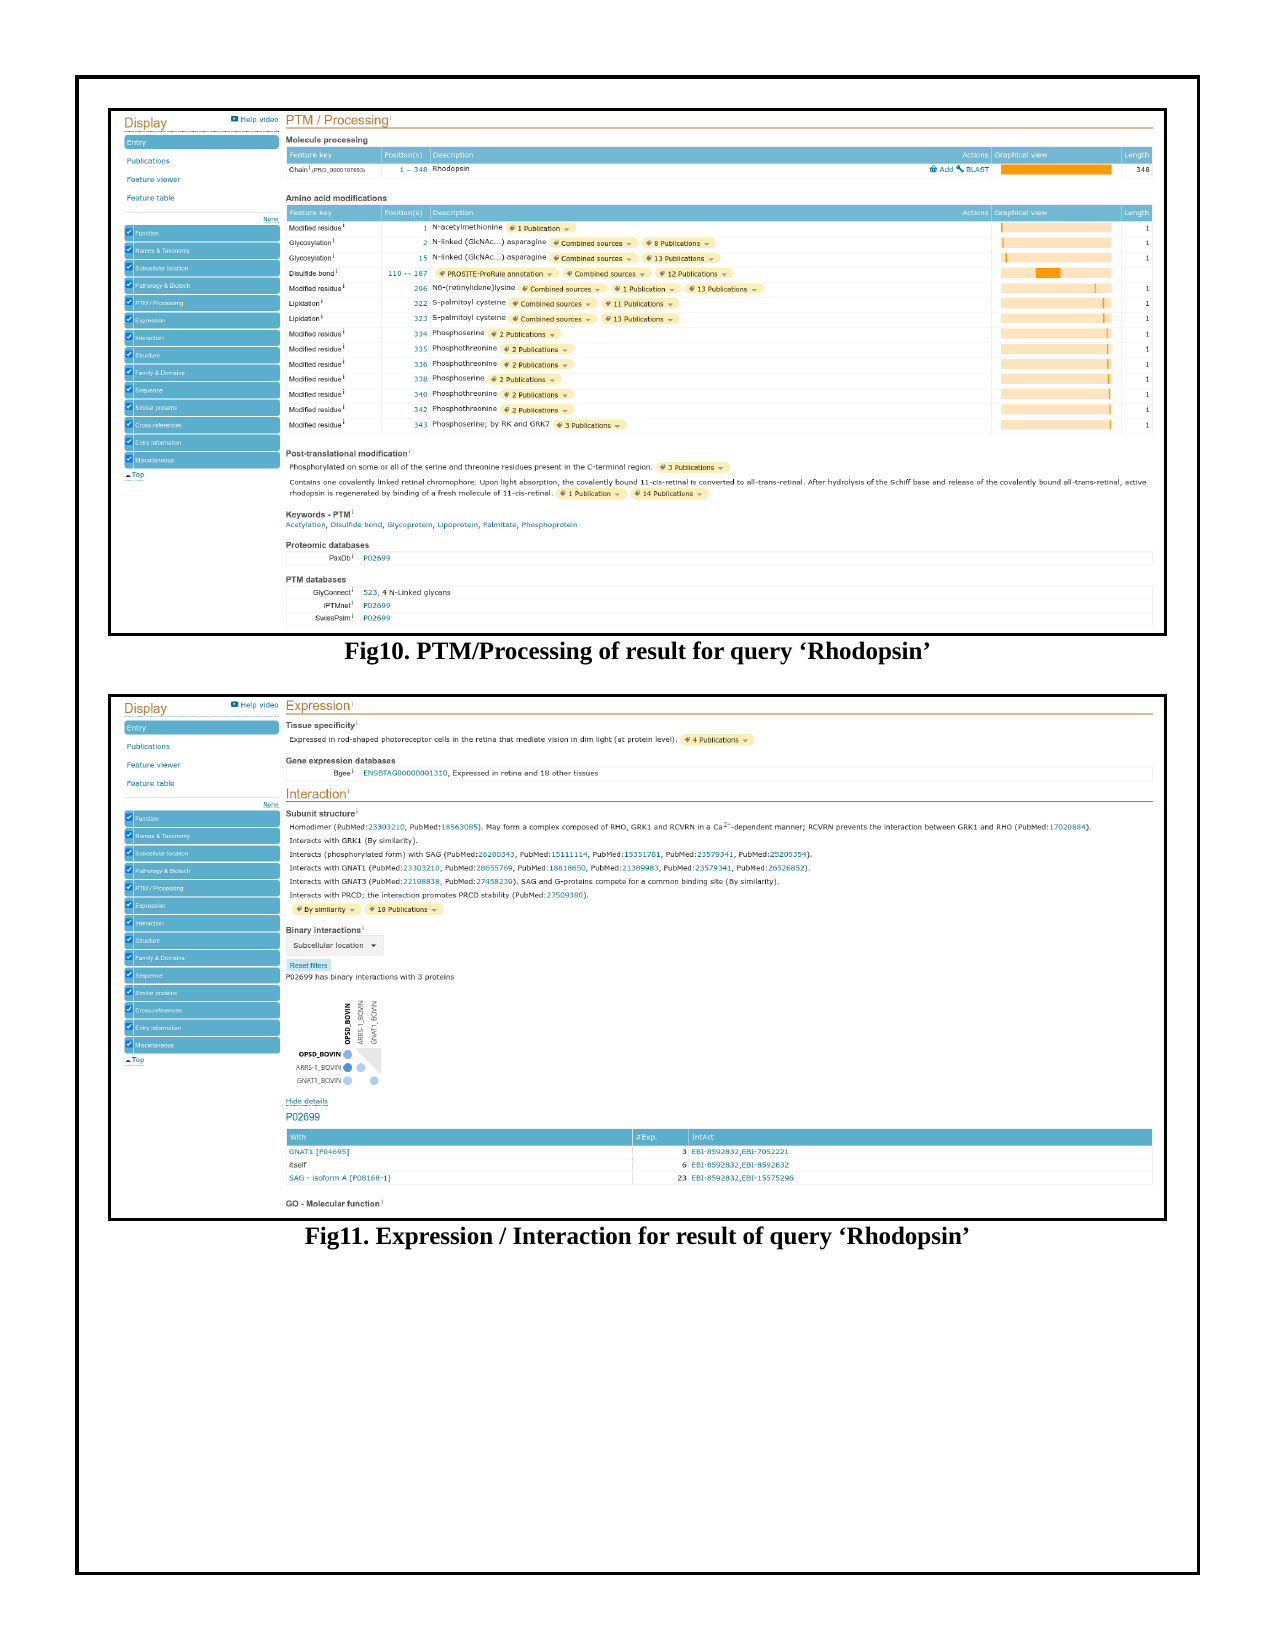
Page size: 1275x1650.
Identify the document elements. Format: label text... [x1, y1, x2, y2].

text Fig10. PTM/Processing of result for query ‘Rhodopsin’ [108, 636, 1167, 665]
text Fig11. Expression / Interaction for result of query ‘Rhodopsin’ [108, 1221, 1167, 1250]
text [111, 697, 1164, 1218]
text [111, 111, 1164, 633]
picture [113, 699, 1162, 1215]
picture [113, 113, 1162, 630]
